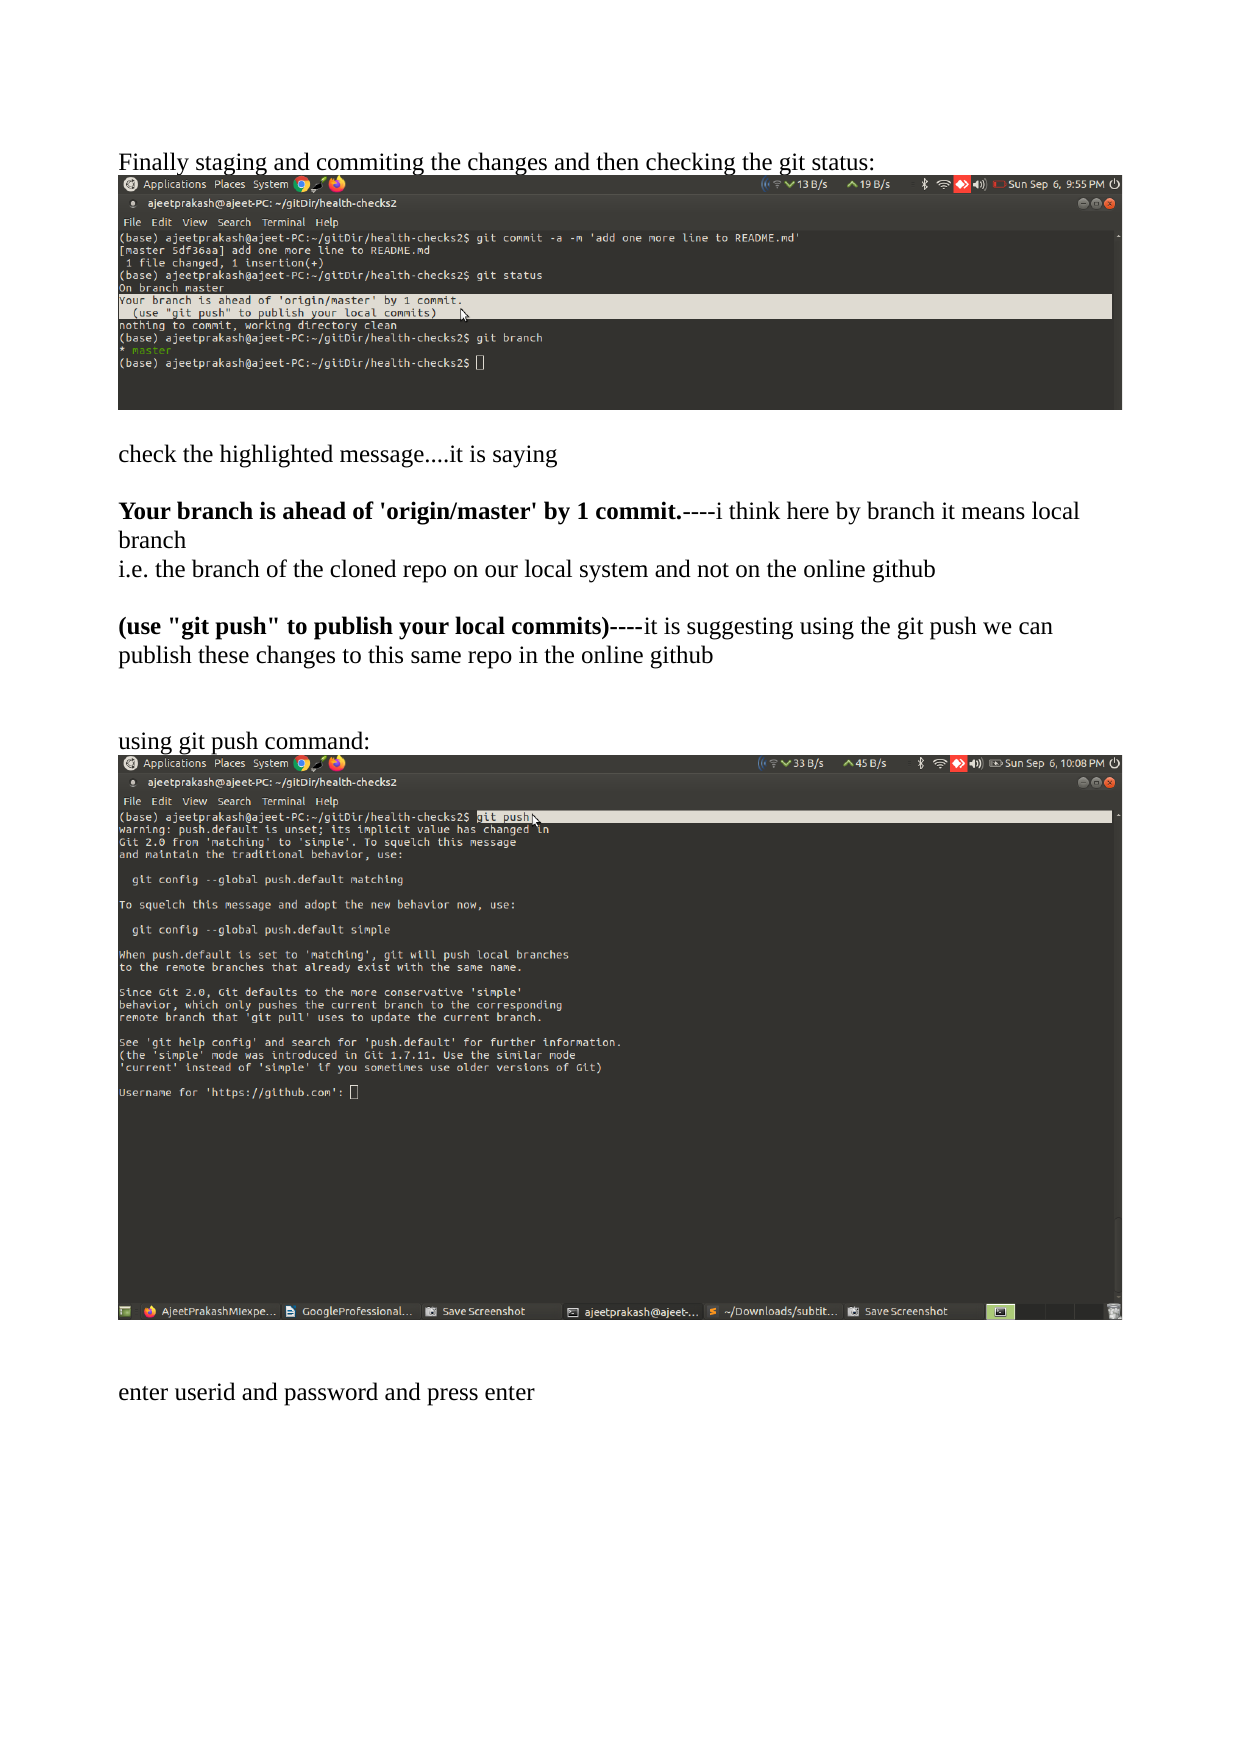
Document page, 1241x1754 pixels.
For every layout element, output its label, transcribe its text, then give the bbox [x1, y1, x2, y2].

text enter userid and password and press enter [118, 1377, 1122, 1406]
picture [118, 175, 1123, 410]
text Your branch is ahead of 'origin/master' by 1 commit.----i think here by branch it means local branch [118, 496, 1122, 554]
text (use "git push" to publish your local commits)----it is suggesting using the git push we can publish these changes to this same repo in the online github [118, 611, 1122, 669]
text i.e. the branch of the cloned repo on our local system and not on the online github [118, 554, 1122, 582]
text check the highlighted message....it is saying [118, 439, 1122, 467]
picture [118, 755, 1123, 1320]
text Finally staging and commiting the changes and then checking the git status: [118, 147, 1122, 175]
text using git push command: [118, 726, 1122, 755]
